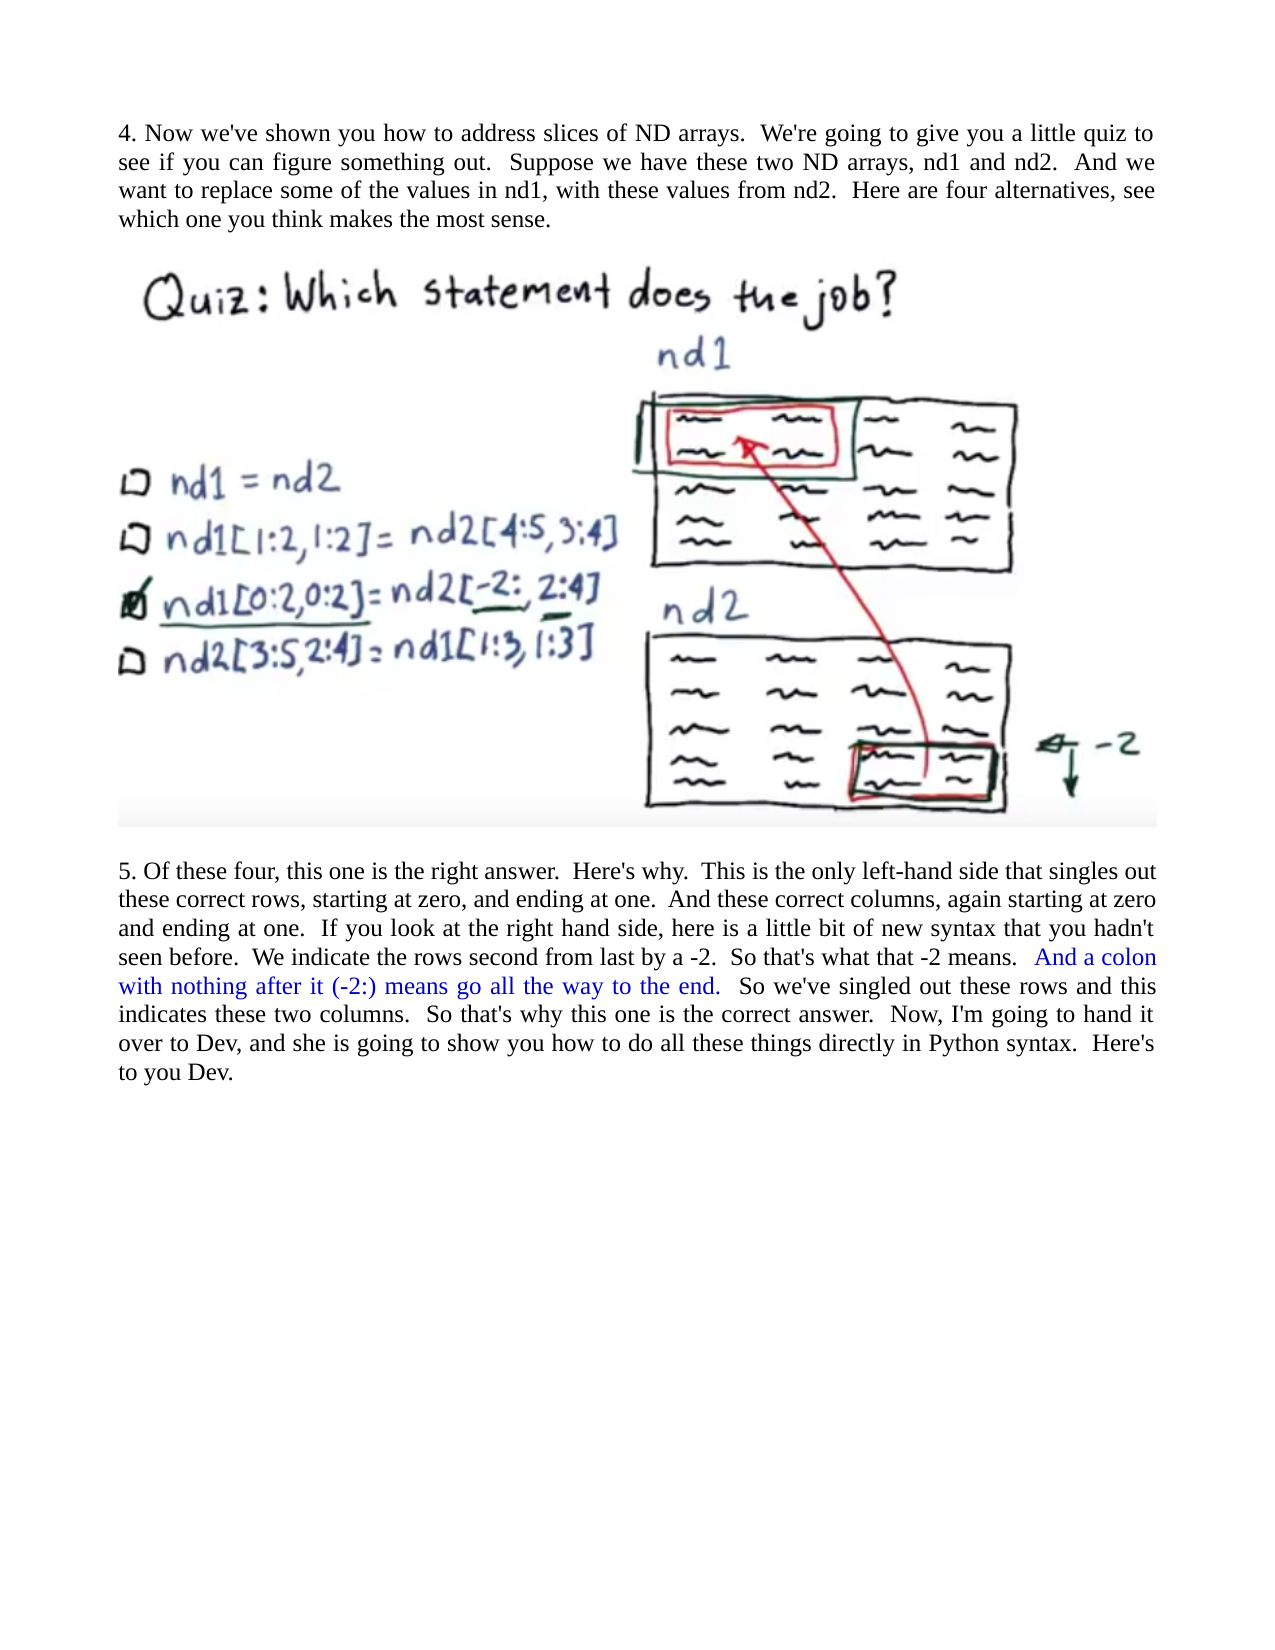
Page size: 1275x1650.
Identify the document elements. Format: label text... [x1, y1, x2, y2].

text 4. Now we've shown you how to address slices of ND arrays. We're going to give you a little quiz to see if you can figure something out. Suppose we have these two ND arrays, nd1 and nd2. And we want to replace some of the values in nd1, with these values from nd2. Here are four alternatives, see which one you think makes the most sense. [118, 118, 1157, 233]
text 5. Of these four, this one is the right answer. Here's why. This is the only left-hand side that singles out these correct rows, starting at zero, and ending at one. And these correct columns, again starting at zero and ending at one. If you look at the right hand side, here is a little bit of new syntax that you hadn't seen before. We indicate the rows second from last by a -2. So that's what that -2 means. And a colon with nothing after it (-2:) means go all the way to the end. So we've singled out these rows and this indicates these two columns. So that's why this one is the correct answer. Now, I'm going to hand it over to Dev, and she is going to show you how to do all these things directly in Python syntax. Here's to you Dev. [118, 856, 1157, 1086]
picture [118, 261, 1157, 827]
